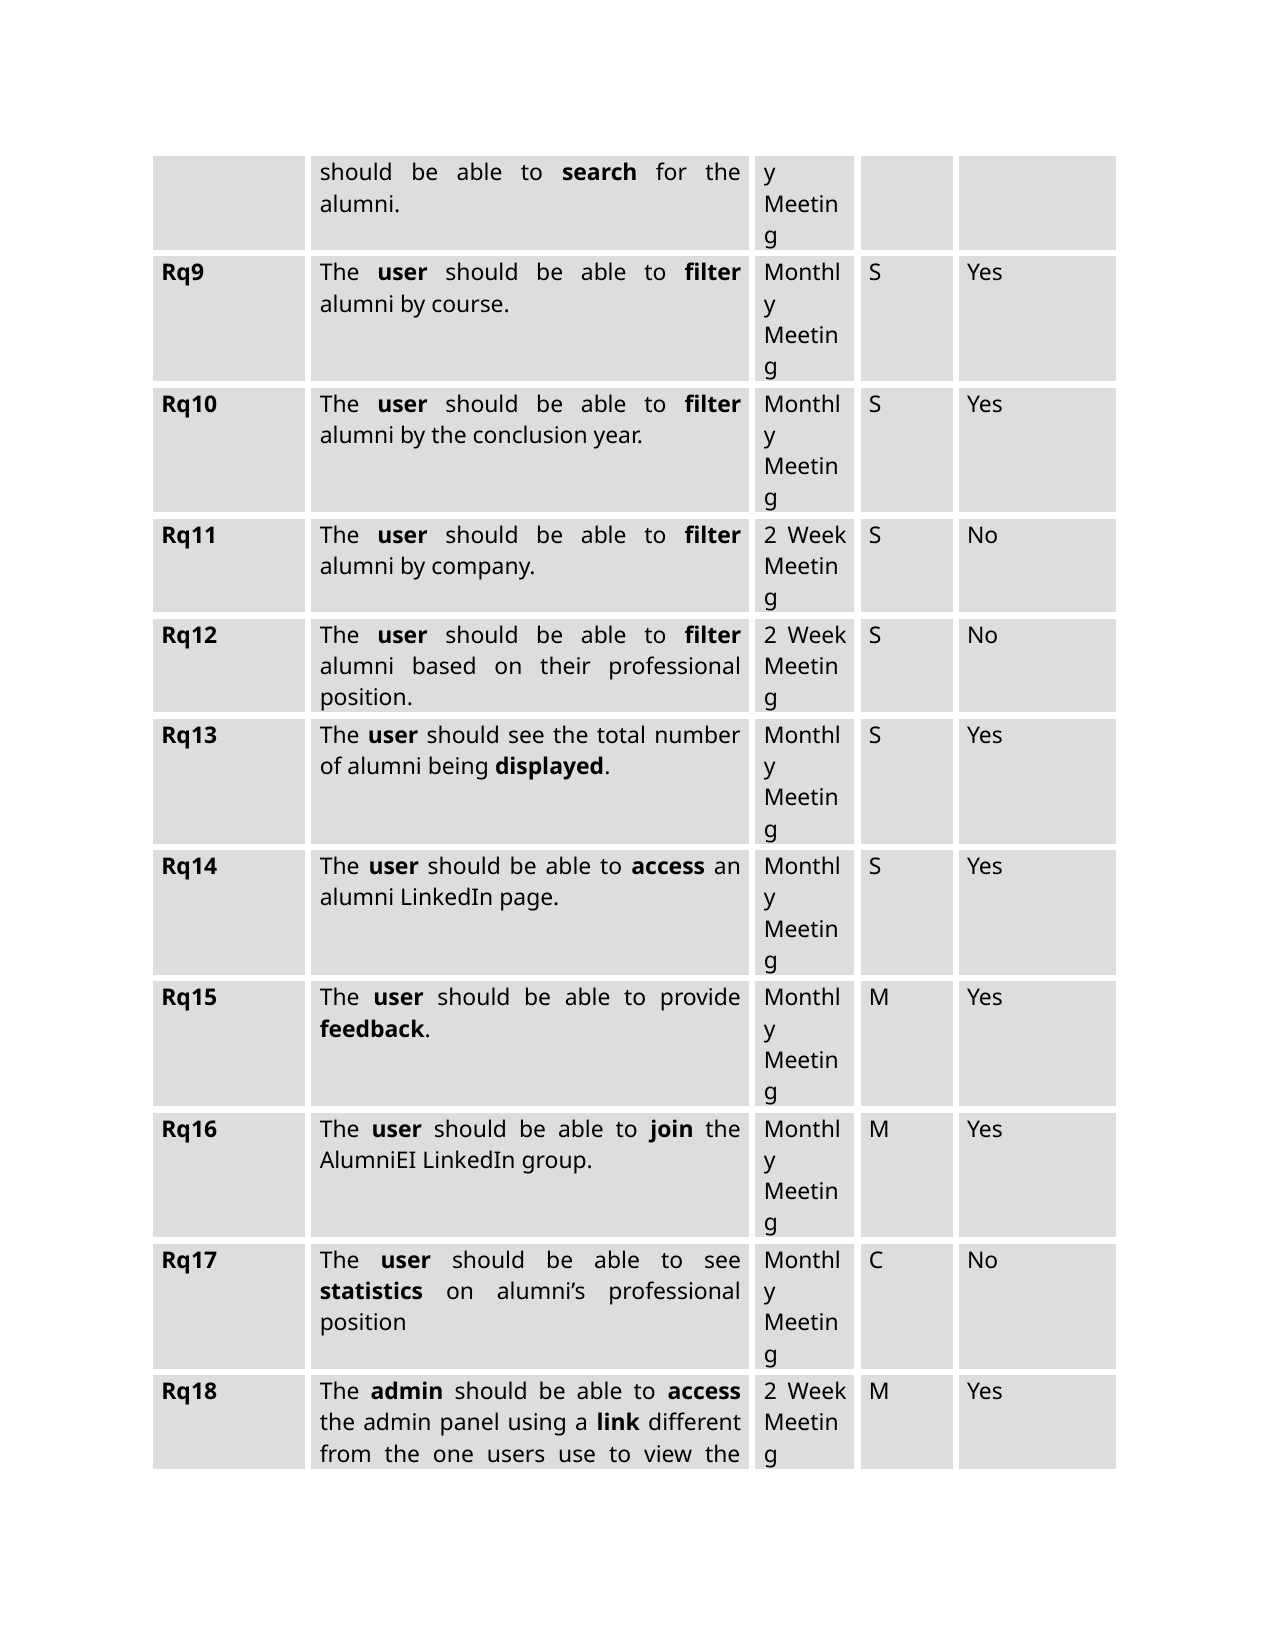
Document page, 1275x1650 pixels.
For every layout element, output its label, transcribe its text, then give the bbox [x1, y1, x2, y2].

table_cell Yes [959, 981, 1116, 1106]
table_cell Monthly Meeting [755, 1244, 854, 1369]
table_cell Rq10 [153, 388, 305, 512]
table_cell M [861, 1375, 953, 1469]
table_cell No [959, 519, 1116, 612]
table_cell S [861, 719, 953, 844]
table_cell Rq14 [153, 850, 305, 975]
table_cell Rq16 [153, 1113, 305, 1237]
table_cell Yes [959, 1113, 1116, 1237]
table_cell The user should be able to filter alumni by company. [311, 519, 749, 612]
table_cell The user should see the total number of alumni being displayed. [311, 719, 749, 844]
table_cell 2 Week Meeting [755, 519, 854, 612]
table_cell should be able to search for the alumni. [311, 156, 749, 250]
table_cell Rq11 [153, 519, 305, 612]
table_cell 2 Week Meeting [755, 1375, 854, 1469]
table_cell The user should be able to filter alumni based on their professional position. [311, 619, 749, 712]
table_cell Yes [959, 388, 1116, 512]
table_cell y Meeting [755, 156, 854, 250]
table_cell [959, 156, 1116, 250]
table_cell S [861, 256, 953, 381]
table_cell Monthly Meeting [755, 850, 854, 975]
table_cell Rq17 [153, 1244, 305, 1369]
table_cell M [861, 981, 953, 1106]
table_cell Monthly Meeting [755, 388, 854, 512]
table_cell Yes [959, 719, 1116, 844]
table_cell Monthly Meeting [755, 719, 854, 844]
table_cell Monthly Meeting [755, 981, 854, 1106]
table_cell Rq12 [153, 619, 305, 712]
table_cell 2 Week Meeting [755, 619, 854, 712]
table_cell S [861, 519, 953, 612]
table_cell Yes [959, 256, 1116, 381]
table_cell [861, 156, 953, 250]
table_cell S [861, 619, 953, 712]
table_cell The user should be able to join the AlumniEI LinkedIn group. [311, 1113, 749, 1237]
table_cell The user should be able to filter alumni by the conclusion year. [311, 388, 749, 512]
table_cell [153, 156, 305, 250]
table_cell Rq9 [153, 256, 305, 381]
table_cell Yes [959, 1375, 1116, 1469]
table_cell S [861, 388, 953, 512]
table_cell C [861, 1244, 953, 1369]
table_cell Rq15 [153, 981, 305, 1106]
table_cell Rq18 [153, 1375, 305, 1469]
table_cell Monthly Meeting [755, 256, 854, 381]
table_cell No [959, 619, 1116, 712]
table_cell Monthly Meeting [755, 1113, 854, 1237]
table_cell The user should be able to see statistics on alumni’s professional position [311, 1244, 749, 1369]
table_cell The user should be able to access an alumni LinkedIn page. [311, 850, 749, 975]
table_cell Yes [959, 850, 1116, 975]
table_cell S [861, 850, 953, 975]
table_cell The user should be able to filter alumni by course. [311, 256, 749, 381]
table_cell No [959, 1244, 1116, 1369]
table_cell The admin should be able to access the admin panel using a link different from the one users use to view the [311, 1375, 749, 1469]
table_cell Rq13 [153, 719, 305, 844]
table_cell M [861, 1113, 953, 1237]
table_cell The user should be able to provide feedback. [311, 981, 749, 1106]
